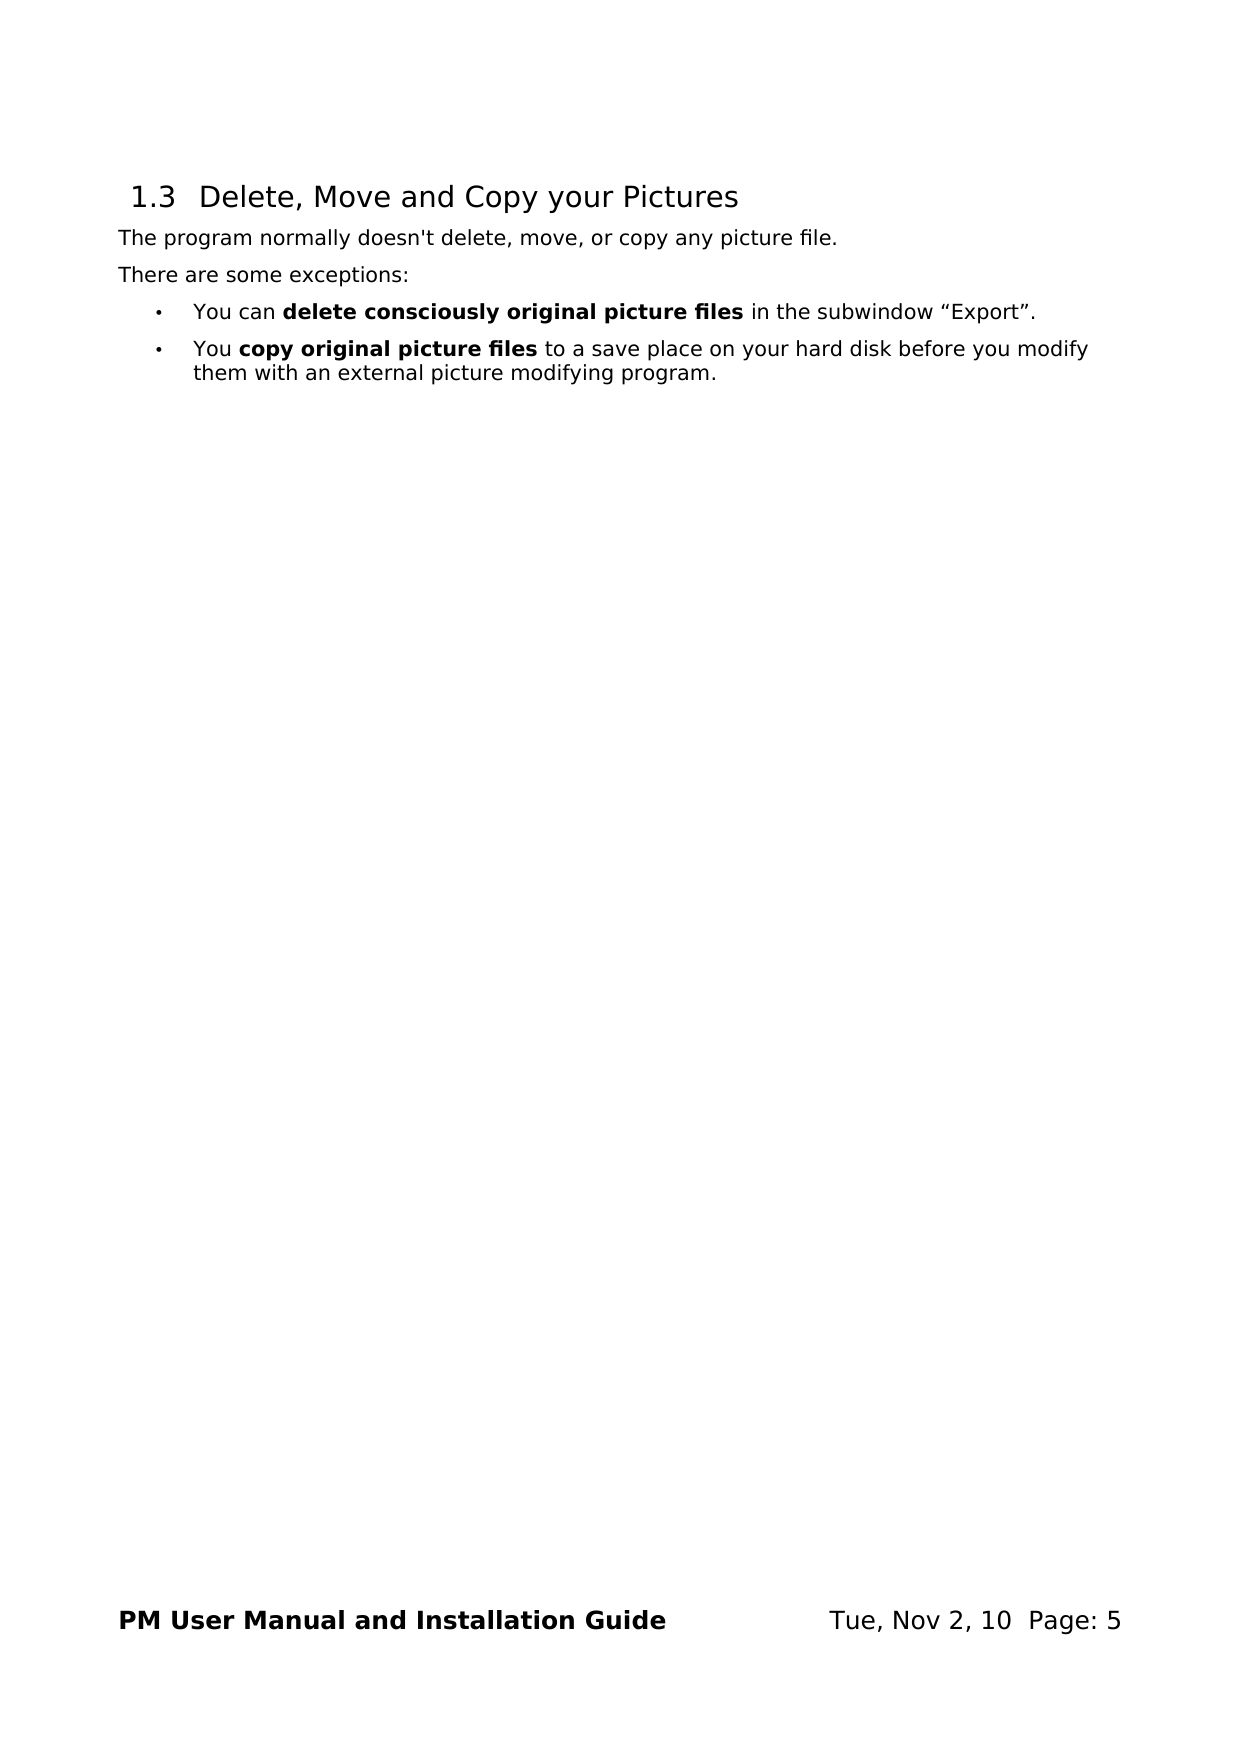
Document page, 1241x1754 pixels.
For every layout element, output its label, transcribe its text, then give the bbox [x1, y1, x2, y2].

text There are some exceptions: [118, 263, 1122, 287]
list You can delete consciously original picture files in the subwindow “Export”. [156, 300, 1122, 324]
list You copy original picture files to a save place on your hard disk before you modify them with an external picture modifying program. [156, 337, 1122, 385]
subtitle Delete, Move and Copy your Pictures [130, 180, 1122, 214]
text The program normally doesn't delete, move, or copy any picture file. [118, 226, 1122, 251]
